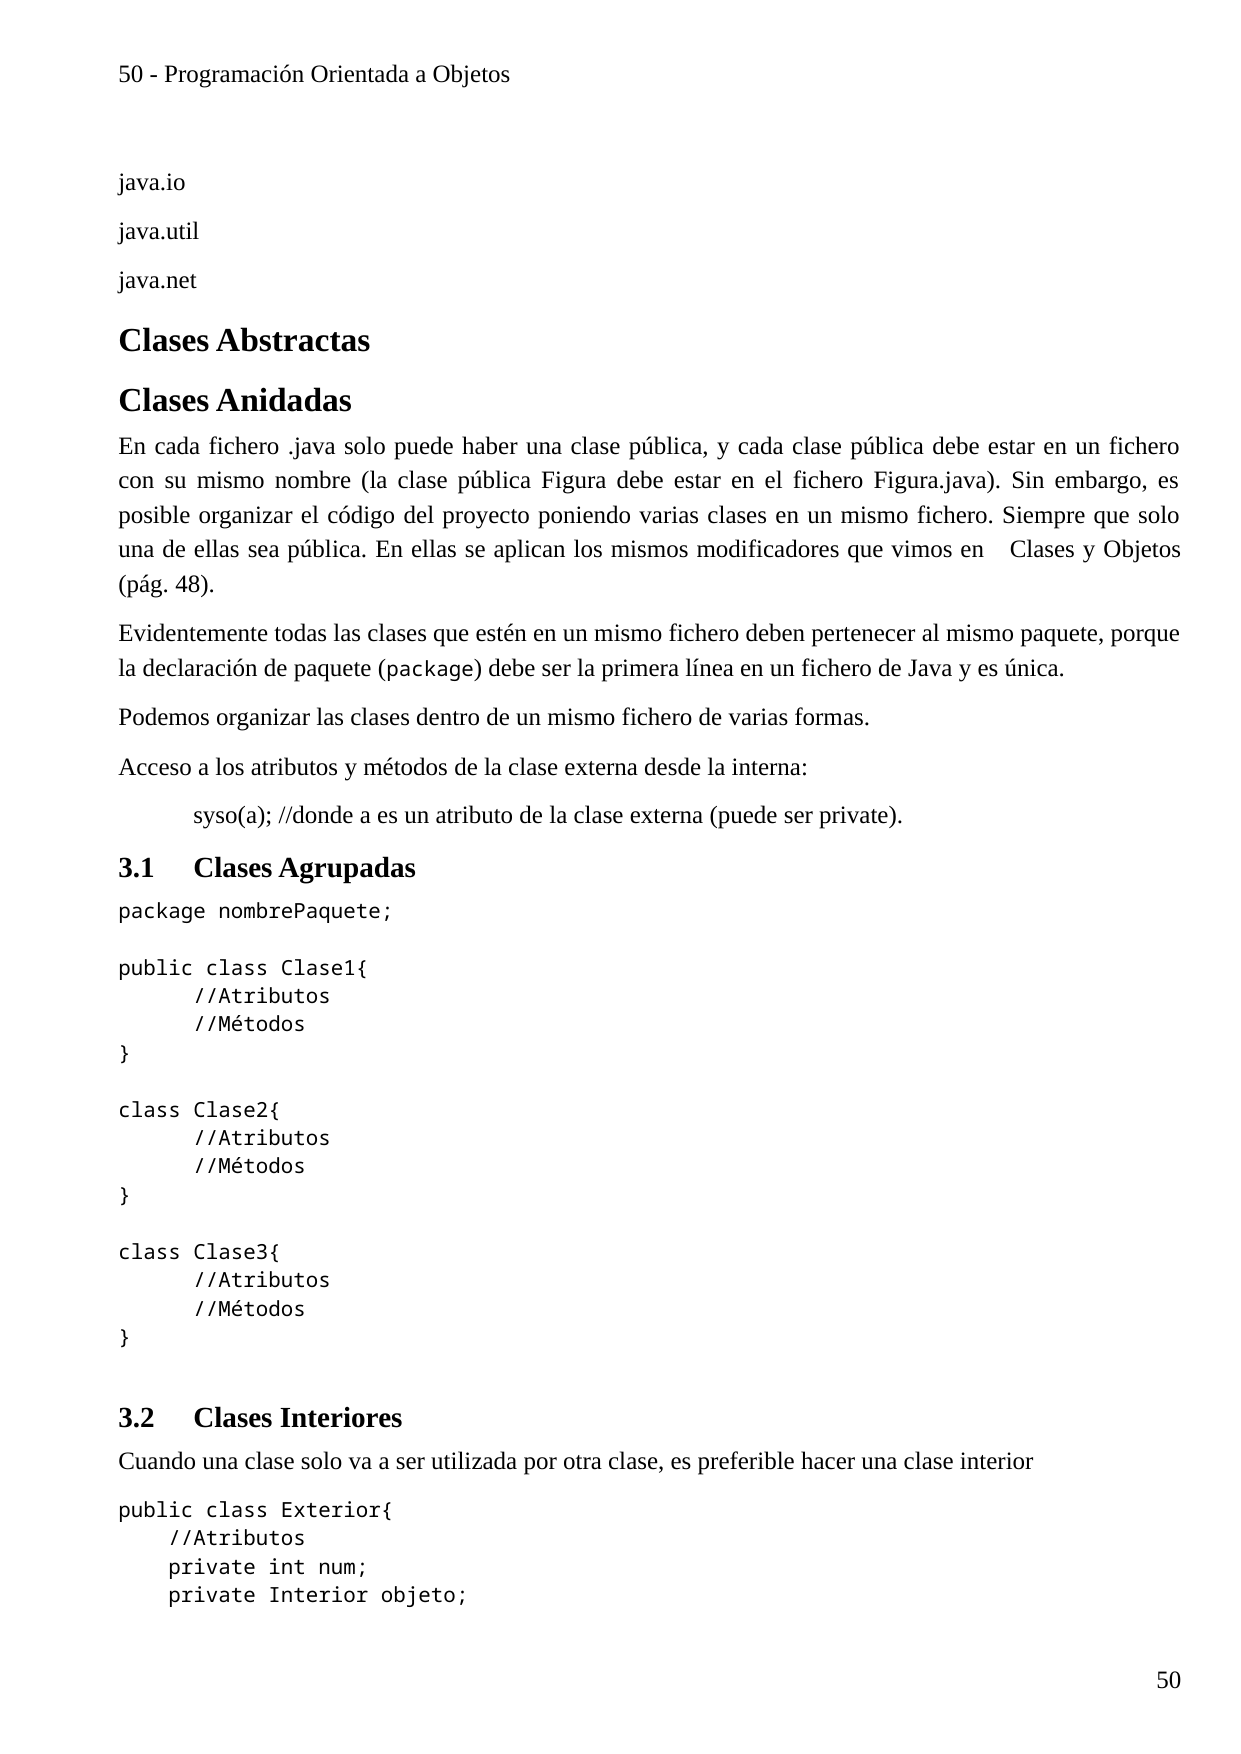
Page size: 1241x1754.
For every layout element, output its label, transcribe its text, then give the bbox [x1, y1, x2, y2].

text java.io [118, 167, 1181, 196]
text Evidentemente todas las clases que estén en un mismo fichero deben pertenecer al mismo paquete, porque la declaración de paquete (package) debe ser la primera línea en un fichero de Java y es única. [118, 618, 1181, 682]
text Podemos organizar las clases dentro de un mismo fichero de varias formas. [118, 702, 1181, 731]
text class Clase2{ [118, 1095, 1181, 1123]
text En cada fichero .java solo puede haber una clase pública, y cada clase pública debe estar en un fichero con su mismo nombre (la clase pública Figura debe estar en el fichero Figura.java). Sin embargo, es posible organizar el código del proyecto poniendo varias clases en un mismo fichero. Siempre que solo una de ellas sea pública. En ellas se aplican los mismos modificadores que vimos en Clases y Objetos (pág. 54). [118, 431, 1181, 598]
text package nombrePaquete; [118, 896, 1181, 924]
text //Atributos [118, 981, 1181, 1009]
subtitle Clases Abstractas [118, 321, 1181, 359]
text syso(a); //donde a es un atributo de la clase externa (puede ser private). [118, 801, 1181, 829]
text class Clase3{ [118, 1237, 1181, 1265]
text //Métodos [118, 1009, 1181, 1038]
text //Atributos [118, 1123, 1181, 1152]
text } [118, 1322, 1181, 1351]
text //Métodos [118, 1294, 1181, 1322]
text java.util [118, 216, 1181, 245]
text public class Exterior{ [118, 1495, 1181, 1523]
text private int num; [118, 1552, 1181, 1580]
text //Atributos [118, 1265, 1181, 1294]
text Cuando una clase solo va a ser utilizada por otra clase, es preferible hacer una clase interior [118, 1446, 1181, 1474]
text java.net [118, 265, 1181, 294]
subtitle Clases Interiores [118, 1400, 1181, 1433]
subtitle Clases Anidadas [118, 380, 1181, 419]
text Acceso a los atributos y métodos de la clase externa desde la interna: [118, 752, 1181, 780]
subtitle Clases Agrupadas [118, 850, 1181, 883]
text //Atributos [118, 1523, 1181, 1552]
text private Interior objeto; [118, 1580, 1181, 1609]
text } [118, 1038, 1181, 1066]
text } [118, 1180, 1181, 1208]
text //Métodos [118, 1152, 1181, 1180]
text public class Clase1{ [118, 953, 1181, 981]
